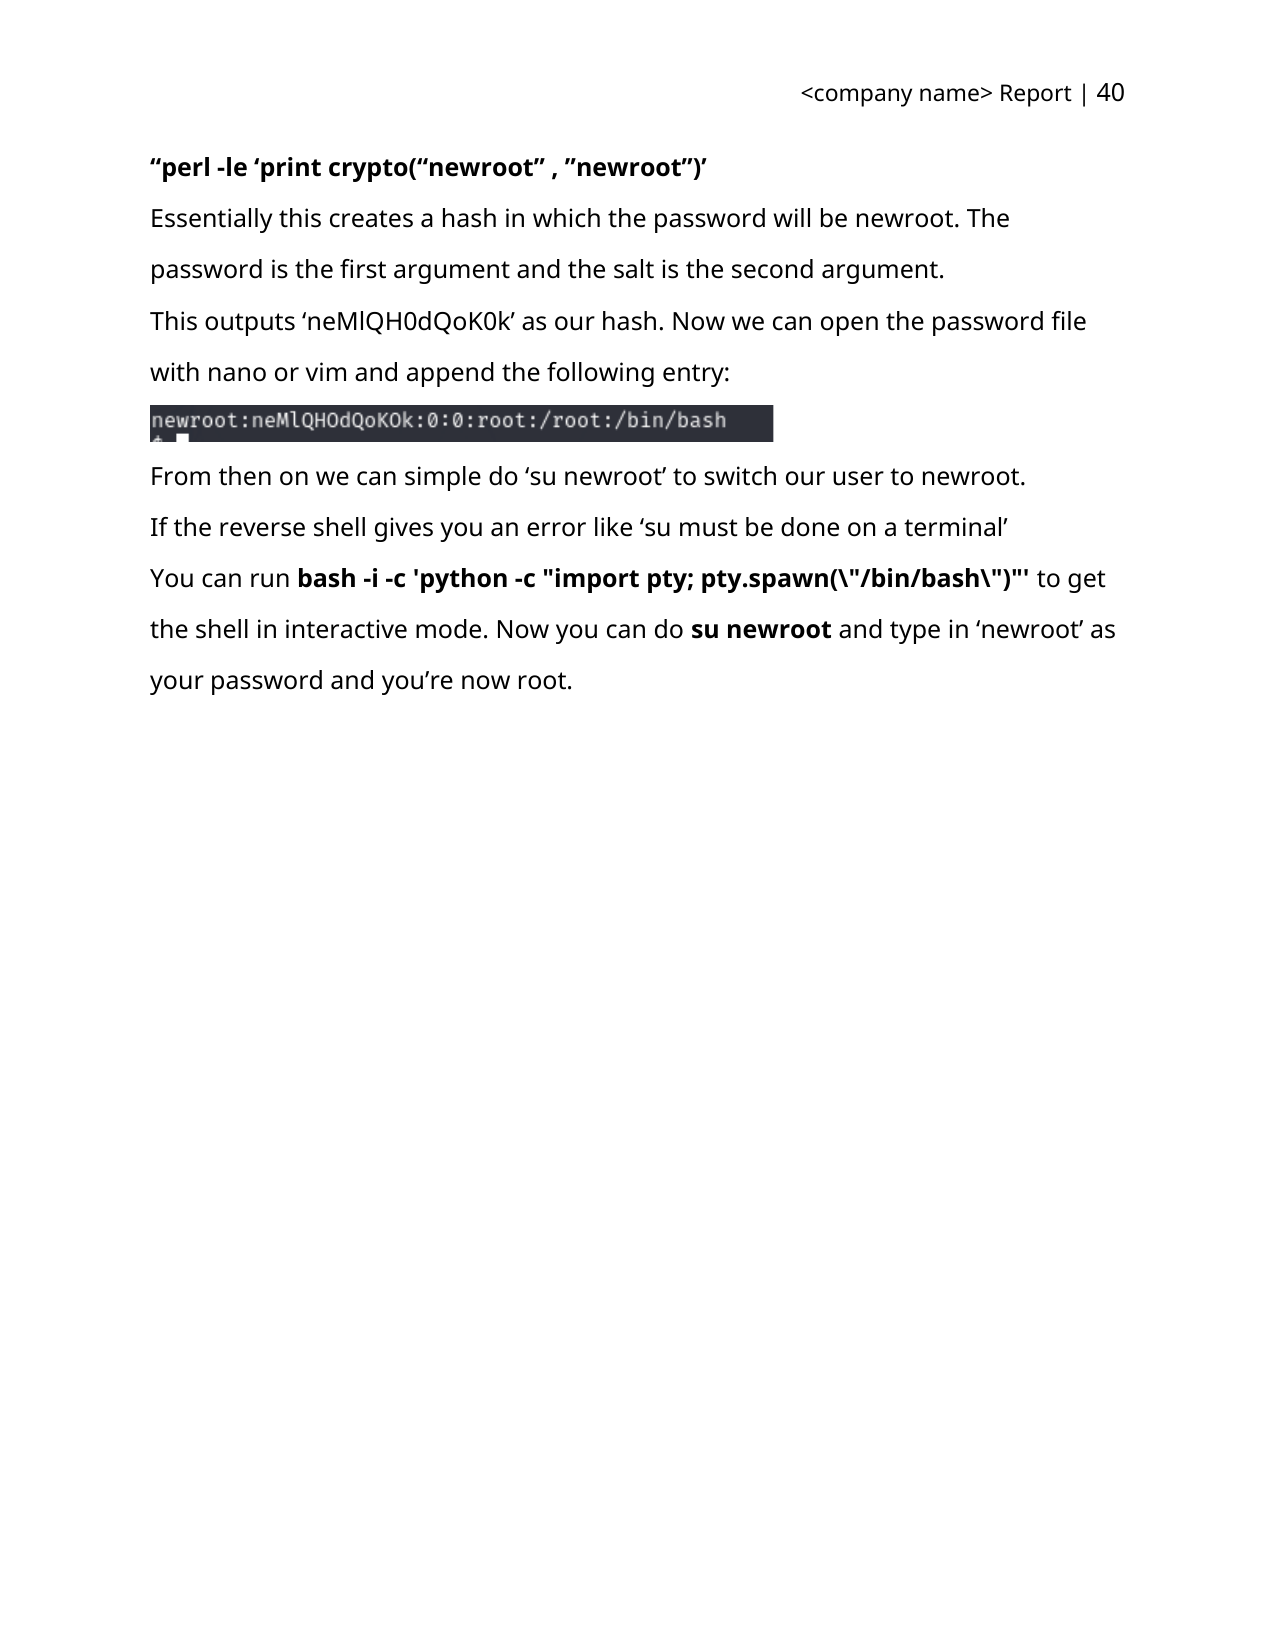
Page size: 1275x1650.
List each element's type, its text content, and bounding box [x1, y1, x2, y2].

text Essentially this creates a hash in which the password will be newroot. The password is the first argument and the salt is the second argument. [150, 201, 1125, 286]
text If the reverse shell gives you an error like ‘su must be done on a terminal’ [150, 509, 1125, 543]
text From then on we can simple do ‘su newroot’ to switch our user to newroot. [150, 458, 1125, 492]
picture [150, 405, 774, 442]
text You can run bash -i -c 'python -c "import pty; pty.spawn(\"/bin/bash\")"' to get the shell in interactive mode. Now you can do su newroot and type in ‘newroot’ as your password and you’re now root. [150, 560, 1125, 696]
text “perl -le ‘print crypto(“newroot” , ”newroot”)’ [150, 150, 1125, 184]
text This outputs ‘neMlQH0dQoK0k’ as our hash. Now we can open the password file with nano or vim and append the following entry: [150, 303, 1125, 388]
